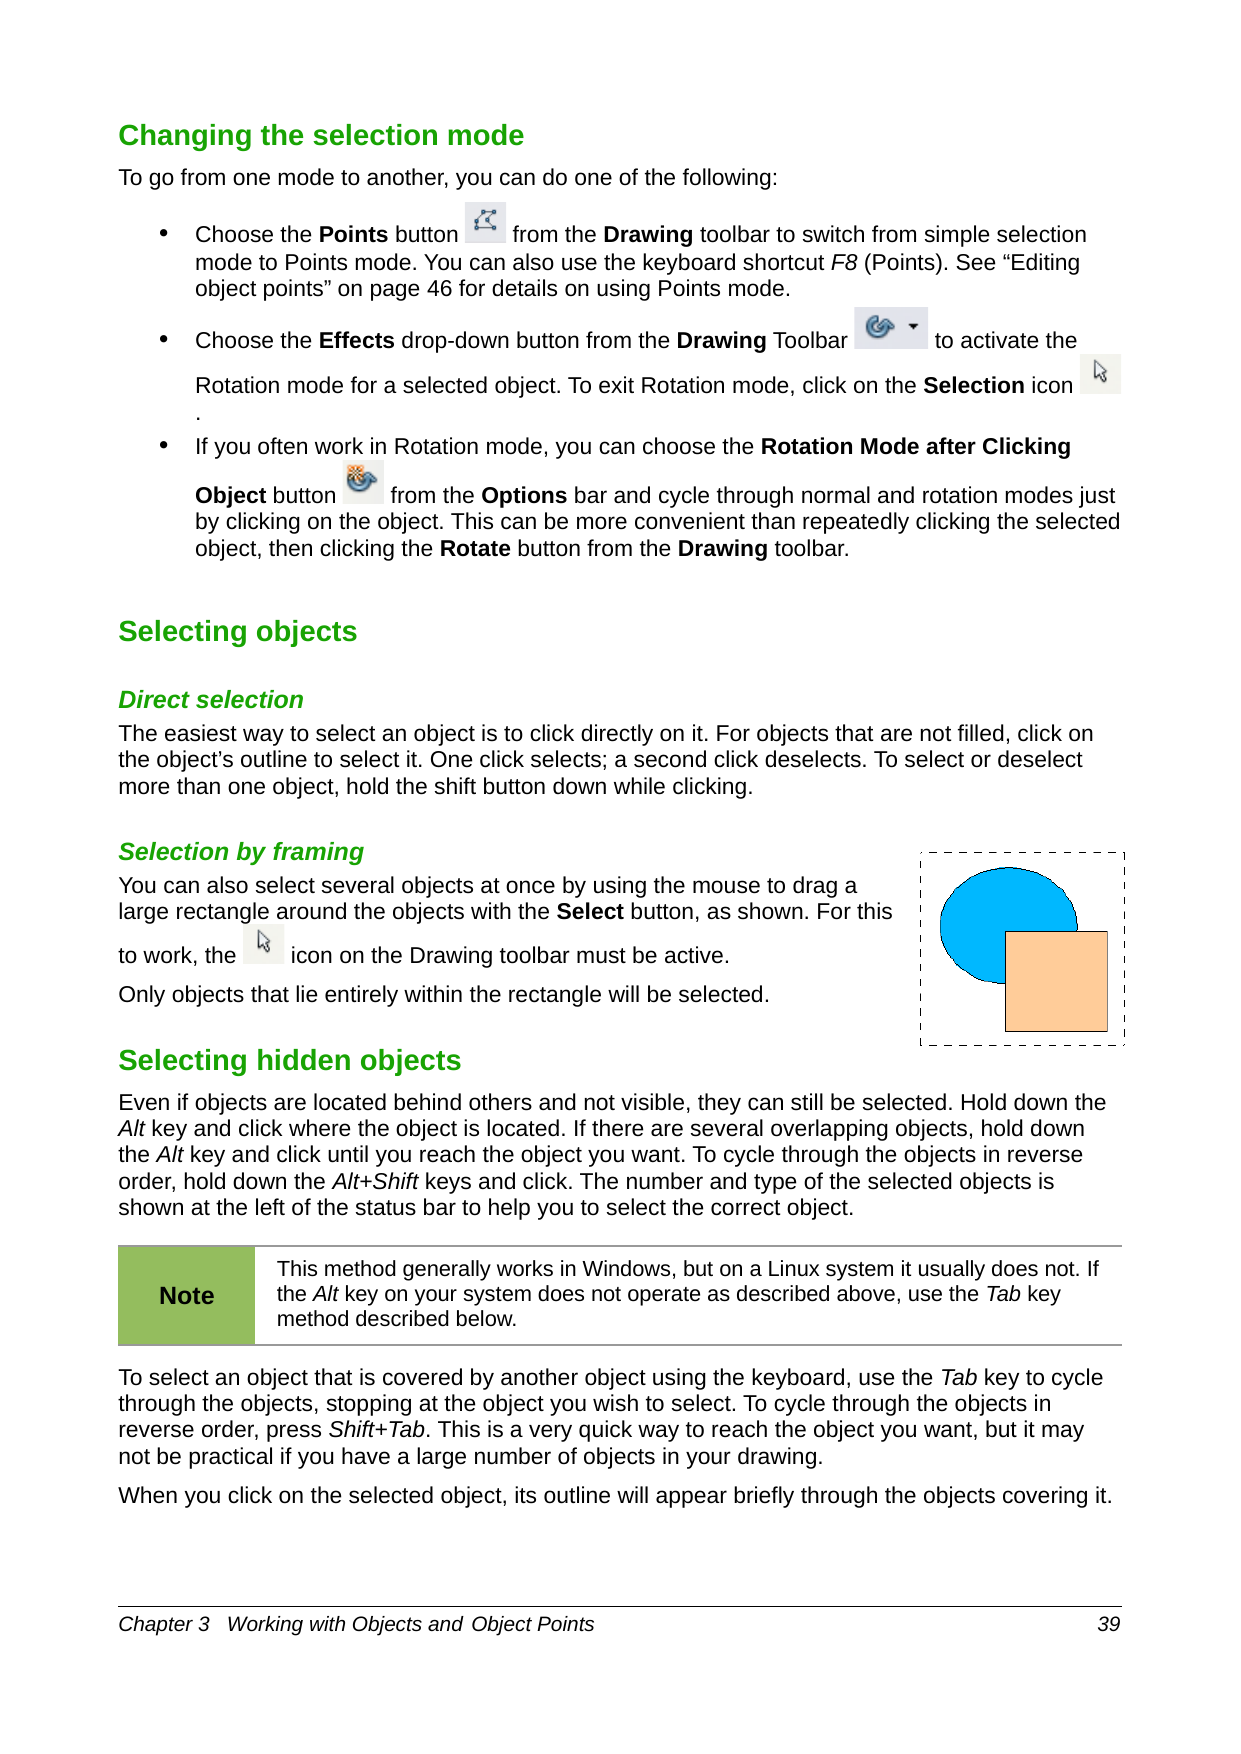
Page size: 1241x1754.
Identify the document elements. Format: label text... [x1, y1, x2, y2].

text To select an object that is covered by another object using the keyboard, use the Tab key to cycle through the objects, stopping at the object you wish to select. To cycle through the objects in reverse order, press Shift+Tab. This is a very quick way to reach the object you want, but it may not be practical if you have a large number of objects in your drawing. [118, 1364, 1122, 1469]
subtitle Selection by framing [118, 837, 1122, 865]
subtitle Changing the selection mode [118, 118, 1122, 152]
text You can also select several objects at once by using the mouse to drag a large rectangle around the objects with the Select button, as shown. For this to work, the icon on the Drawing toolbar must be active. [118, 872, 913, 968]
picture [1079, 354, 1122, 394]
picture [854, 307, 929, 349]
text When you click on the selected object, its outline will appear briefly through the objects covering it. [118, 1482, 1122, 1508]
list Choose the Points button from the Drawing toolbar to switch from simple selection mode to Points mode. You can also use the keyboard shortcut F8 (Points). See “Editing object points” on page 46 for details on using Points mode. [156, 203, 1122, 301]
text Only objects that lie entirely within the rectangle will be selected. [118, 981, 913, 1007]
picture [243, 924, 285, 964]
list Choose the Effects drop-down button from the Drawing Toolbar to activate the Rotation mode for a selected object. To exit Rotation mode, click on the Selection icon . [156, 307, 1122, 425]
picture [913, 842, 1134, 1052]
text The easiest way to select an object is to click directly on it. For objects that are not filled, click on the object’s outline to select it. One click selects; a second click deselects. To select or deselect more than one object, hold the shift button down while clicking. [118, 720, 1122, 799]
picture [342, 460, 384, 504]
table_header This method generally works in Windows, but on a Linux system it usually does not. If the Alt key on your system does not operate as described above, use the Tab key method described below. [255, 1247, 1122, 1344]
subtitle Selecting objects [118, 614, 1122, 648]
picture [464, 202, 507, 243]
table_header Note [118, 1247, 255, 1344]
list If you often work in Rotation mode, you can choose the Rotation Mode after Clicking Object button from the Options bar and cycle through normal and rotation modes just by clicking on the object. This can be more convenient than repeatedly clicking the selected object, then clicking the Rotate button from the Drawing toolbar. [156, 431, 1122, 561]
subtitle Direct selection [118, 685, 1122, 714]
text To go from one mode to another, you can do one of the following: [118, 164, 1122, 190]
subtitle Selecting hidden objects [118, 1043, 1122, 1076]
text Even if objects are located behind others and not visible, they can still be selected. Hold down the Alt key and click where the object is located. If there are several overlapping objects, hold down the Alt key and click until you reach the object you want. To cycle through the objects in reverse order, hold down the Alt+Shift keys and click. The number and type of the selected objects is shown at the left of the status bar to help you to select the correct object. [118, 1088, 1122, 1220]
